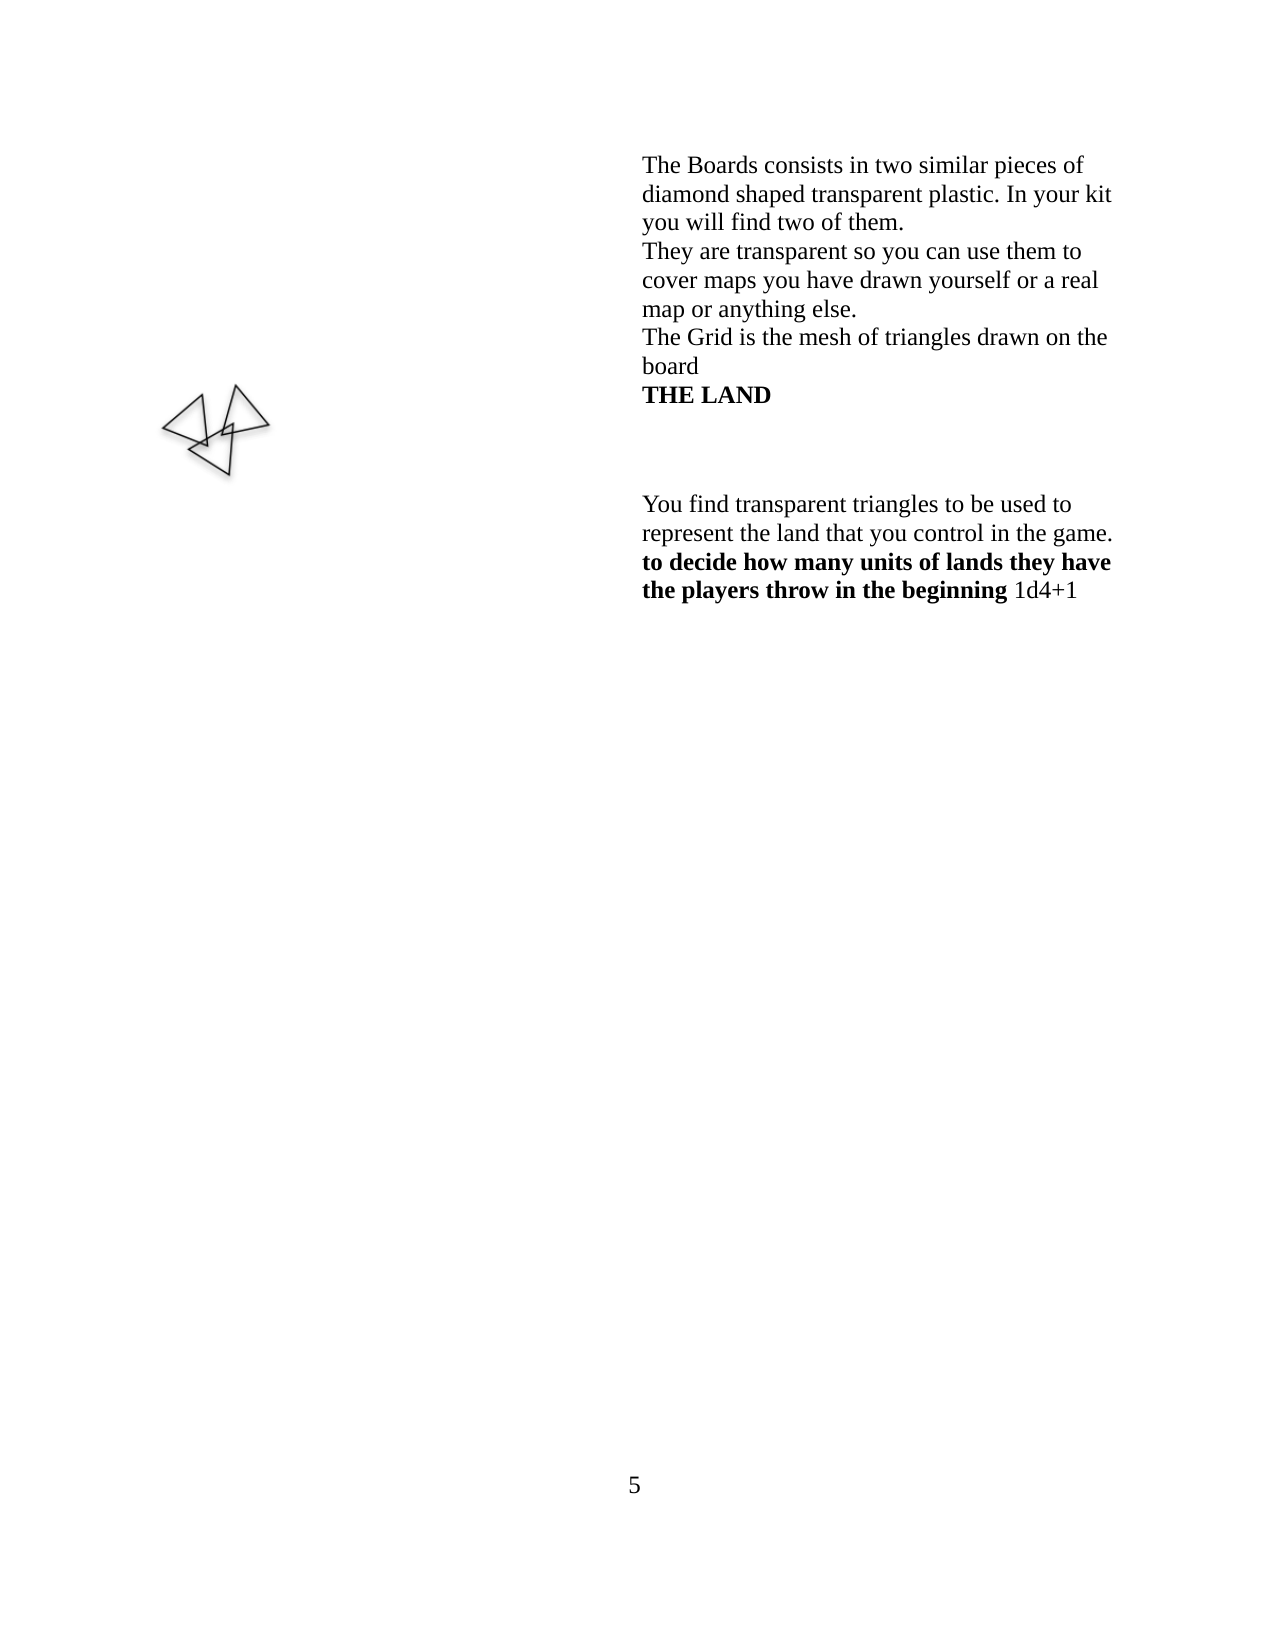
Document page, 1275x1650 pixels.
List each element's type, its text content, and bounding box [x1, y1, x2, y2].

picture [154, 380, 279, 489]
table_cell [150, 236, 637, 322]
table_cell [279, 380, 637, 489]
table_cell [150, 323, 637, 380]
table_cell [150, 547, 637, 604]
table_cell You find transparent triangles to be used to represent the land that you control in the game. [638, 489, 1125, 547]
table_cell [150, 150, 637, 236]
table_cell They are transparent so you can use them to cover maps you have drawn yourself or a real map or anything else. [638, 236, 1125, 322]
table_cell The Grid is the mesh of triangles drawn on the board [638, 323, 1125, 380]
table_cell [150, 489, 637, 547]
table_cell The Boards consists in two similar pieces of diamond shaped transparent plastic. In your kit you will find two of them. [638, 150, 1125, 236]
table_cell THE LAND [638, 380, 1125, 489]
table_cell [150, 380, 154, 489]
table_cell to decide how many units of lands they have the players throw in the beginning 1d4+1 [638, 547, 1125, 604]
